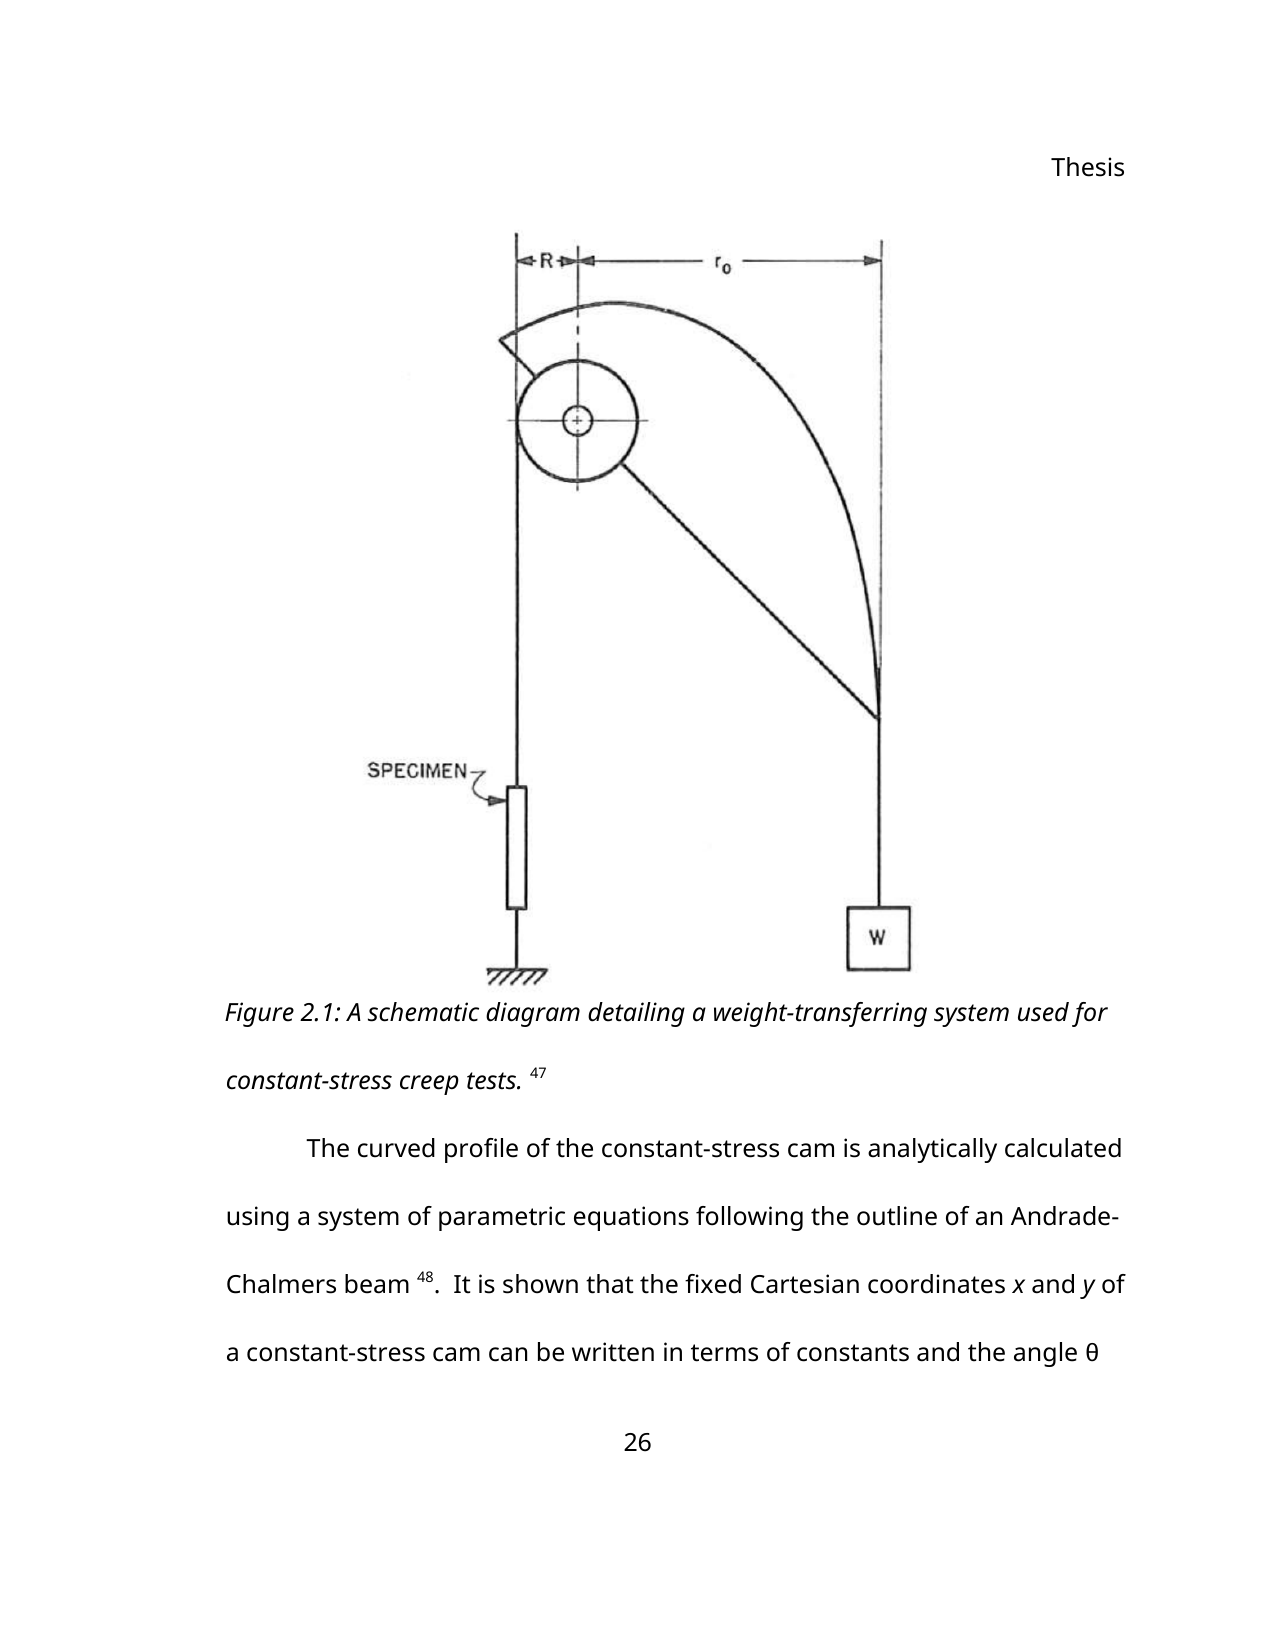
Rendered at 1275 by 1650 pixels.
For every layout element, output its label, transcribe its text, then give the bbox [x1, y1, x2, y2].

text Figure 2.1: A schematic diagram detailing a weight-transferring system used for constant-stress creep tests. 47 [224, 994, 1125, 1097]
text The curved profile of the constant-stress cam is analytically calculated using a system of parametric equations following the outline of an Andrade-Chalmers beam 48. It is shown that the fixed Cartesian coordinates x and y of a constant-stress cam can be written in terms of constants and the angle θ [224, 1131, 1125, 1369]
picture [348, 225, 927, 995]
